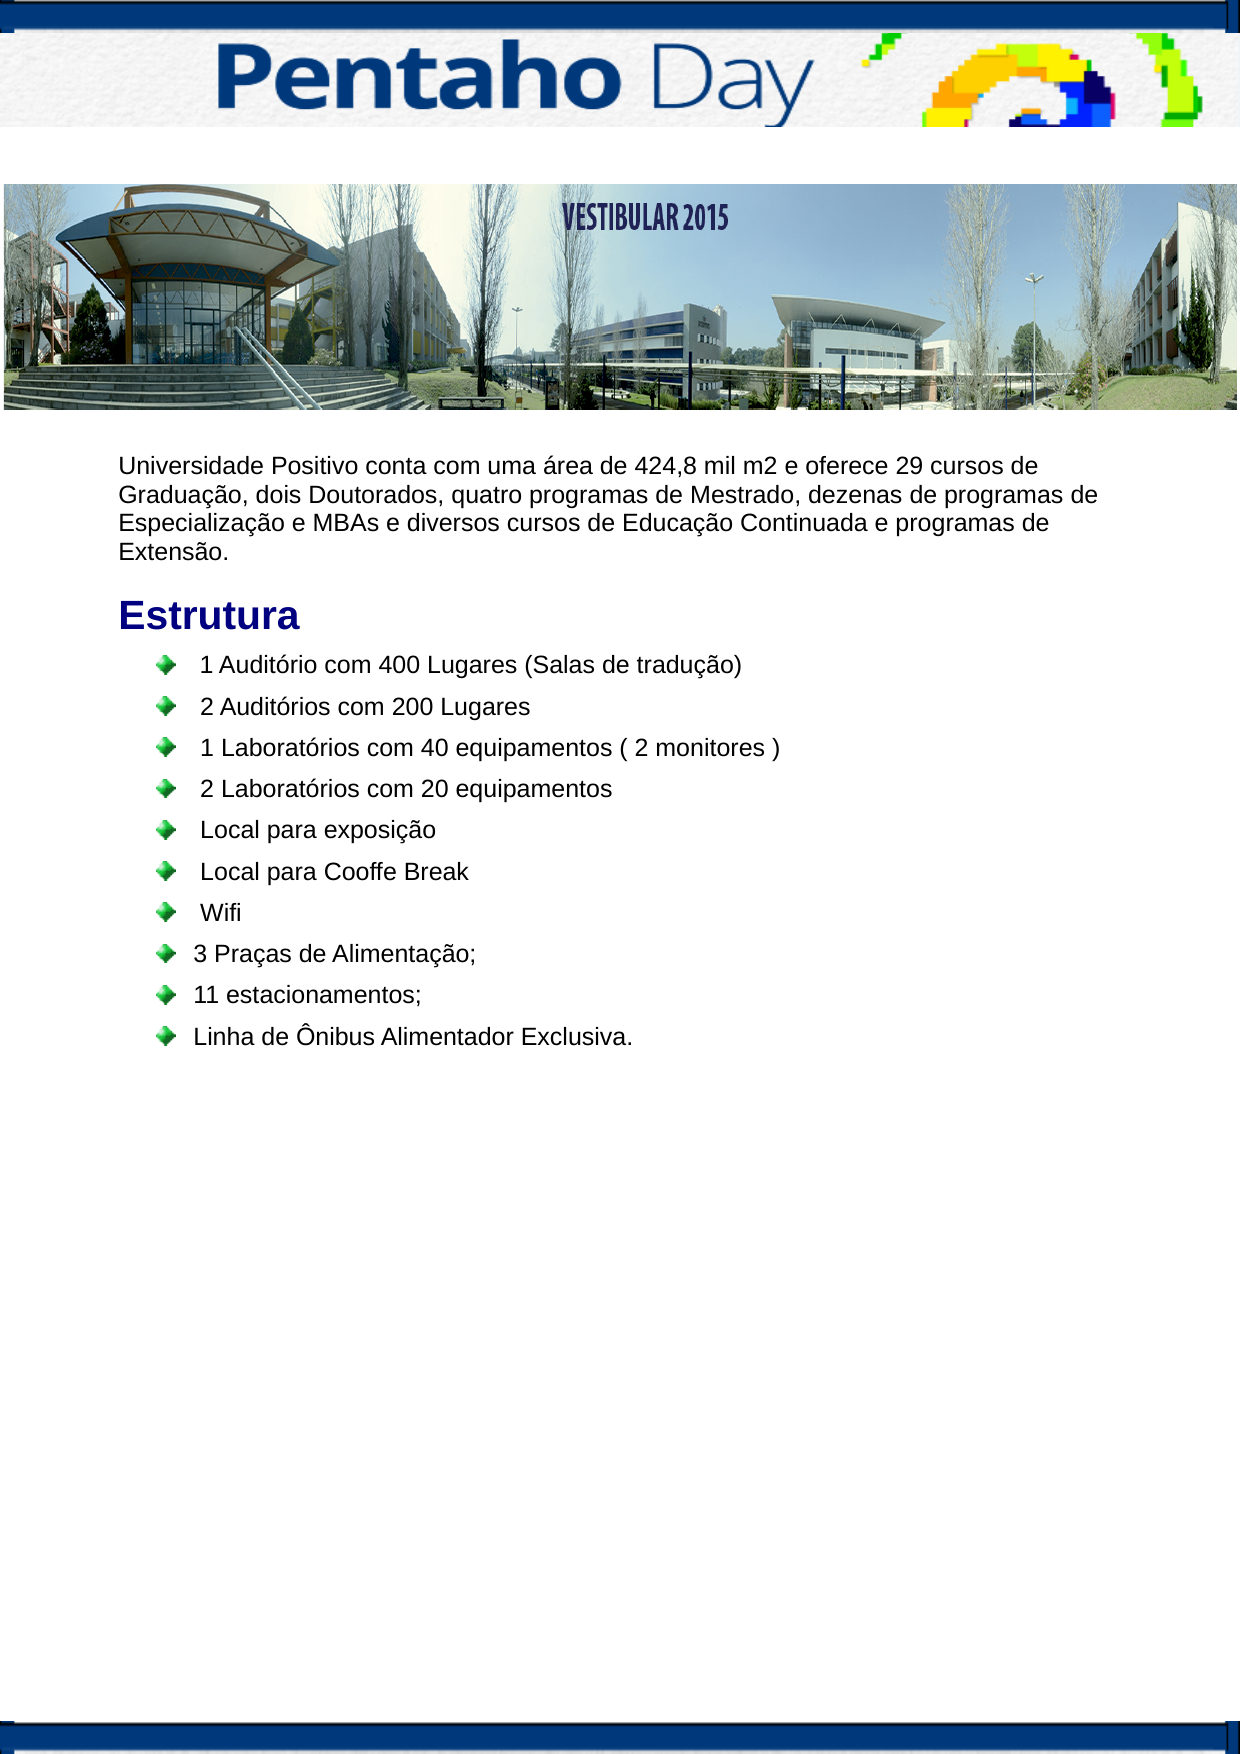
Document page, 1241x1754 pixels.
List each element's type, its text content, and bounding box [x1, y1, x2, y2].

picture [156, 902, 176, 922]
list 2 Laboratórios com 20 equipamentos [156, 774, 1122, 803]
subtitle Estrutura [118, 591, 1122, 638]
picture [156, 1026, 176, 1046]
list 3 Praças de Alimentação; [156, 939, 1122, 968]
list Local para Cooffe Break [156, 857, 1122, 885]
picture [3, 184, 1237, 410]
list Linha de Ônibus Alimentador Exclusiva. [156, 1022, 1122, 1050]
picture [156, 985, 176, 1005]
list Wifi [156, 898, 1122, 927]
list 1 Laboratórios com 40 equipamentos ( 2 monitores ) [156, 733, 1122, 762]
picture [156, 820, 176, 840]
list Local para exposição [156, 815, 1122, 844]
list 2 Auditórios com 200 Lugares [156, 692, 1122, 720]
picture [156, 696, 176, 716]
list 11 estacionamentos; [156, 980, 1122, 1009]
list 1 Auditório com 400 Lugares (Salas de tradução) [156, 650, 1122, 679]
picture [156, 861, 176, 881]
picture [156, 944, 176, 963]
picture [0, 0, 1240, 127]
picture [0, 1721, 1240, 1754]
text Universidade Positivo conta com uma área de 424,8 mil m2 e oferece 29 cursos de Graduação, dois Doutorados, quatro programas de Mestrado, dezenas de programas de Especialização e MBAs e diversos cursos de Educação Continuada e programas de Extensão. [118, 451, 1122, 566]
picture [156, 655, 176, 675]
picture [156, 737, 176, 757]
picture [156, 779, 176, 798]
